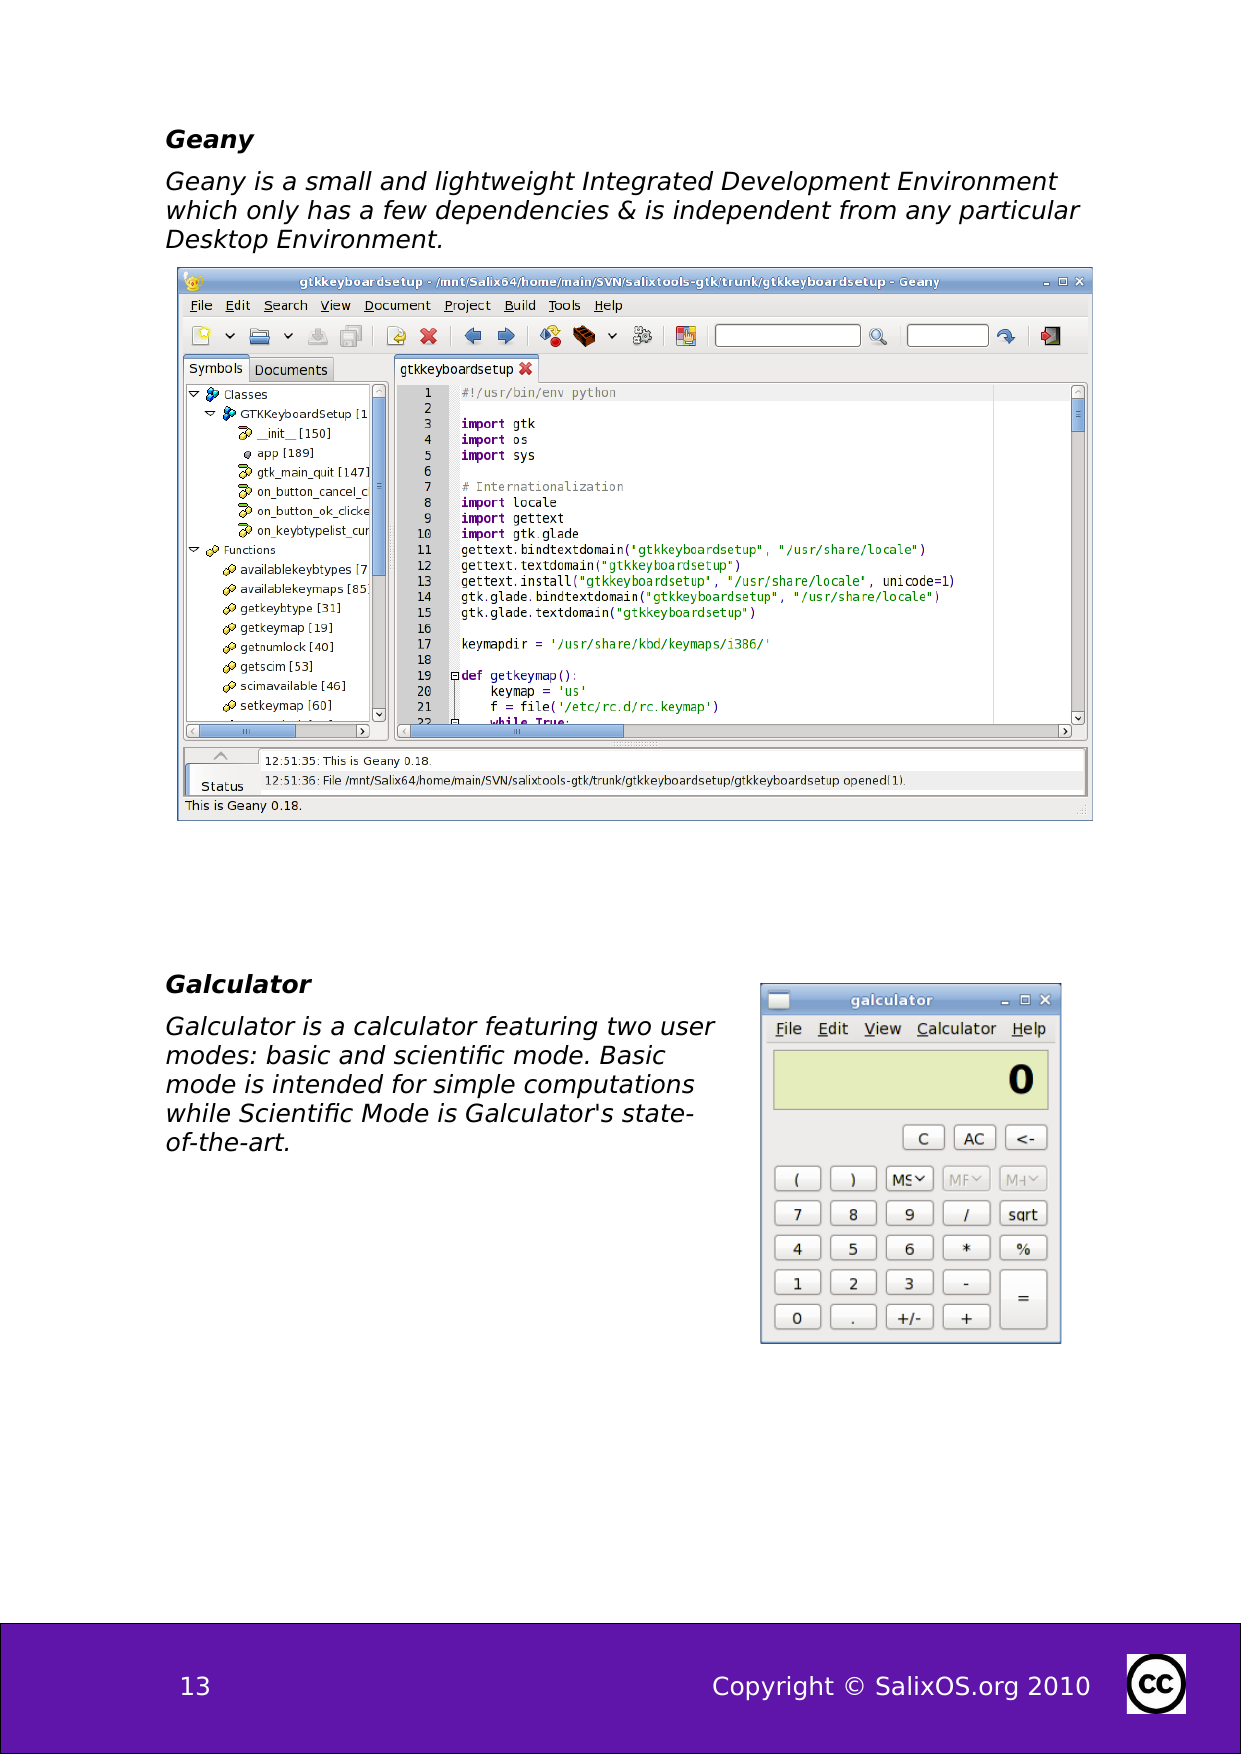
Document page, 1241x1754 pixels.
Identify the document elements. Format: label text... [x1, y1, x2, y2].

text [1062, 1012, 1104, 1158]
subtitle Geany [165, 126, 1104, 155]
subtitle Galculator [165, 970, 1104, 999]
text Geany is a small and lightweight Integrated Development Environment which only has a few dependencies & is independent from any particular Desktop Environment. [165, 167, 1104, 255]
picture [177, 267, 1093, 821]
picture [1126, 1654, 1186, 1714]
text Galculator is a calculator featuring two user modes: basic and scientific mode. Basic mode is intended for simple computations while Scientific Mode is Galculator's state-of-the-art. [165, 1012, 760, 1158]
picture [760, 983, 1062, 1344]
